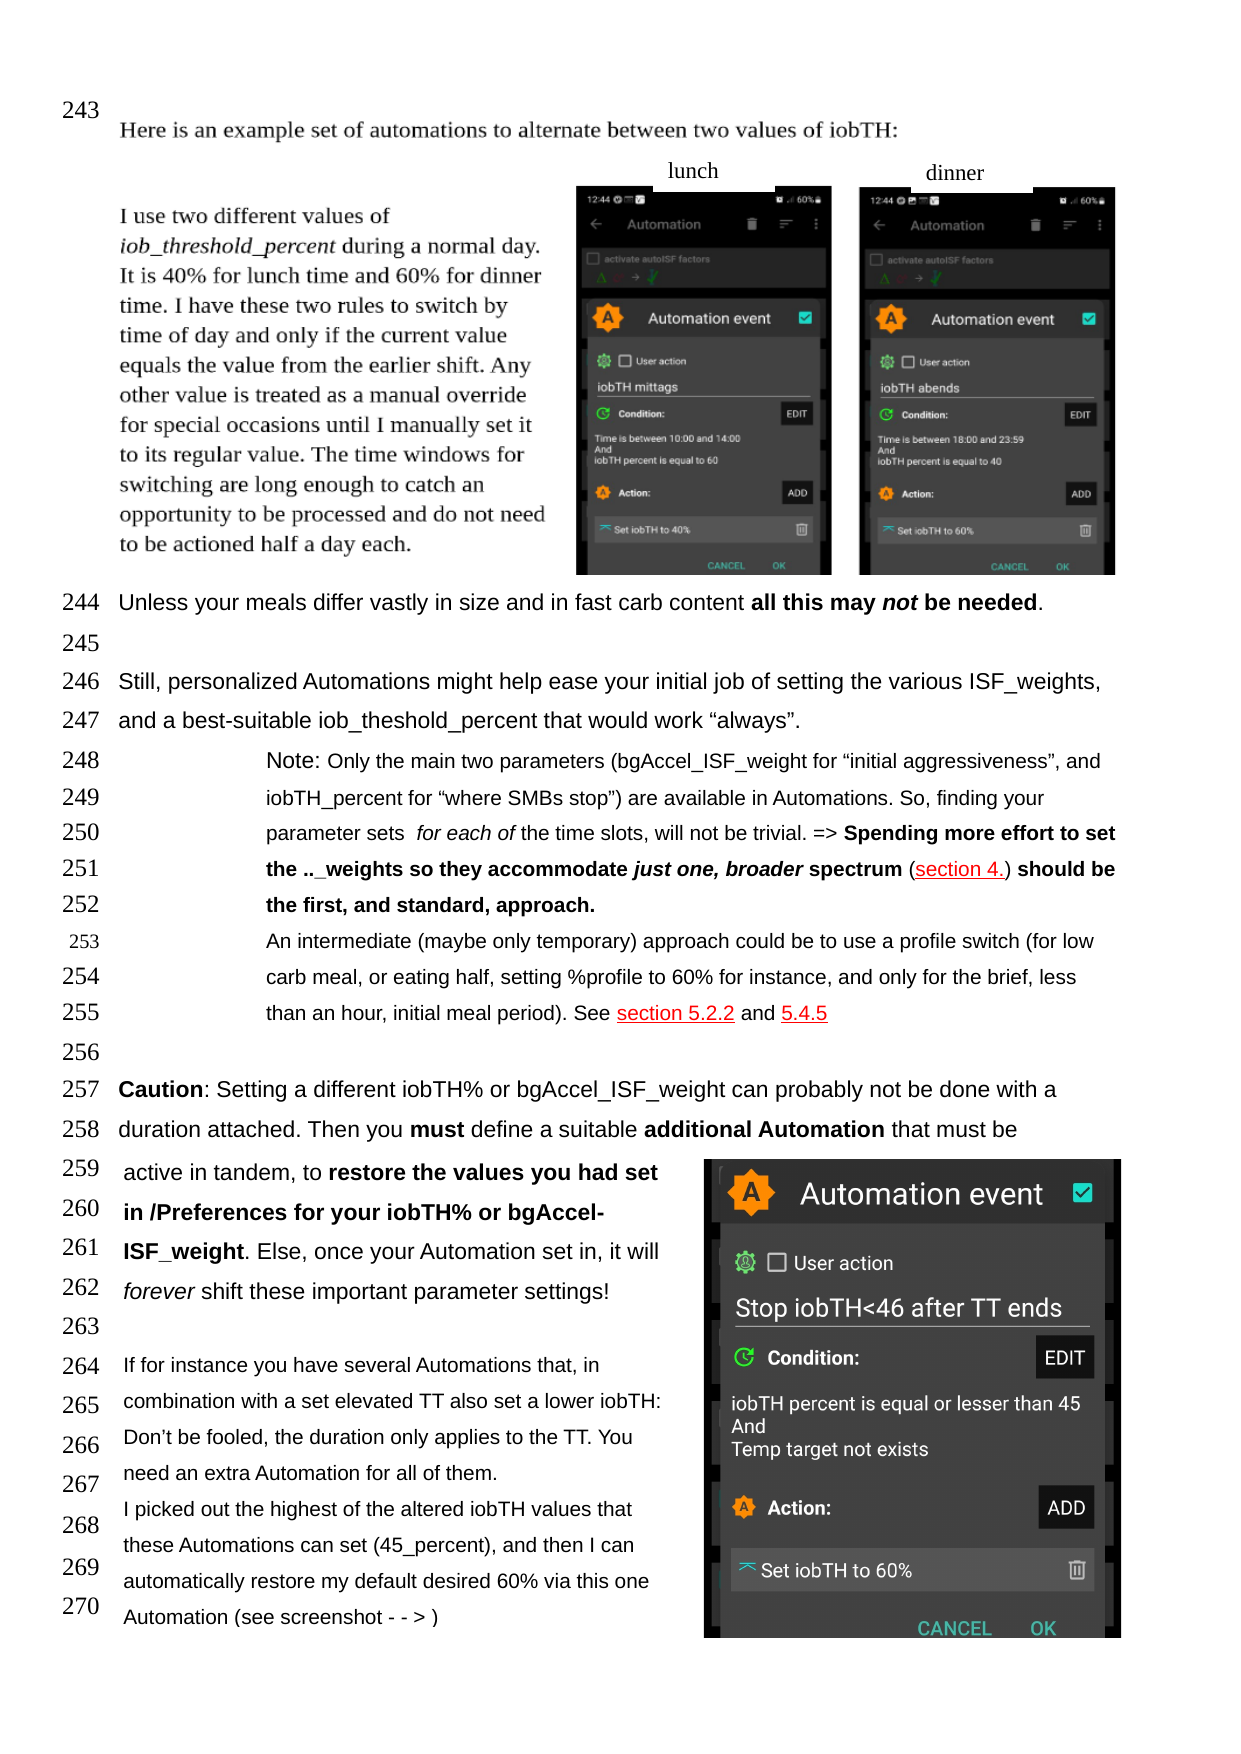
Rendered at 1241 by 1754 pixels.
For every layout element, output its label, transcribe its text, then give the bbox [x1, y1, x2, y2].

text Caution: Setting a different iobTH% or bgAccel_ISF_weight can probably not be done with a duration attached. Then you must define a suitable additional Automation that must be [118, 1076, 1122, 1142]
text Still, personalized Automations might help ease your initial job of setting the various ISF_weights, and a best-suitable iob_theshold_percent that would work “always”. [118, 668, 1122, 734]
text dinner [926, 158, 1018, 185]
text Unless your meals differ vastly in size and in fast carb content all this may not be needed. [118, 589, 1122, 615]
text I picked out the highest of the altered iobTH values that these Automations can set (45_percent), and then I can automatically restore my default desired 60% via this one Automation (see screenshot - - > ) [123, 1497, 674, 1626]
text If for instance you have several Automations that, in combination with a set elevated TT also set a lower iobTH: Don’t be fooled, the duration only applies to the TT. You need an extra Automation for all of them. [123, 1353, 674, 1485]
text active in tandem, to restore the values you had set in /Preferences for your iobTH% or bgAccel-ISF_weight. Else, once your Automation set in, it will forever shift these important parameter settings! [123, 1159, 674, 1304]
text Caution: Setting a different iobTH% or bgAccel_ISF_weight can probably not be done with a duration attached. Then you must define a suitable additional Automation that must be [108, 1152, 1129, 1645]
text An intermediate (maybe only temporary) approach could be to use a profile switch (for low carb meal, or eating half, setting %profile to 60% for instance, and only for the brief, less than an hour, initial meal period). See section 5.2.2 and 5.4.5 [266, 929, 1122, 1025]
text Note: Only the main two parameters (bgAccel_ISF_weight for “initial aggressiveness”, and iobTH_percent for “where SMBs stop”) are available in Automations. So, finding your parameter sets for each of the time slots, will not be trivial. => Spending more effort to set the .._weights so they accommodate just one, broader spectrum (section 4.) should be the first, and standard, approach. [266, 747, 1122, 917]
text lunch [668, 157, 760, 184]
